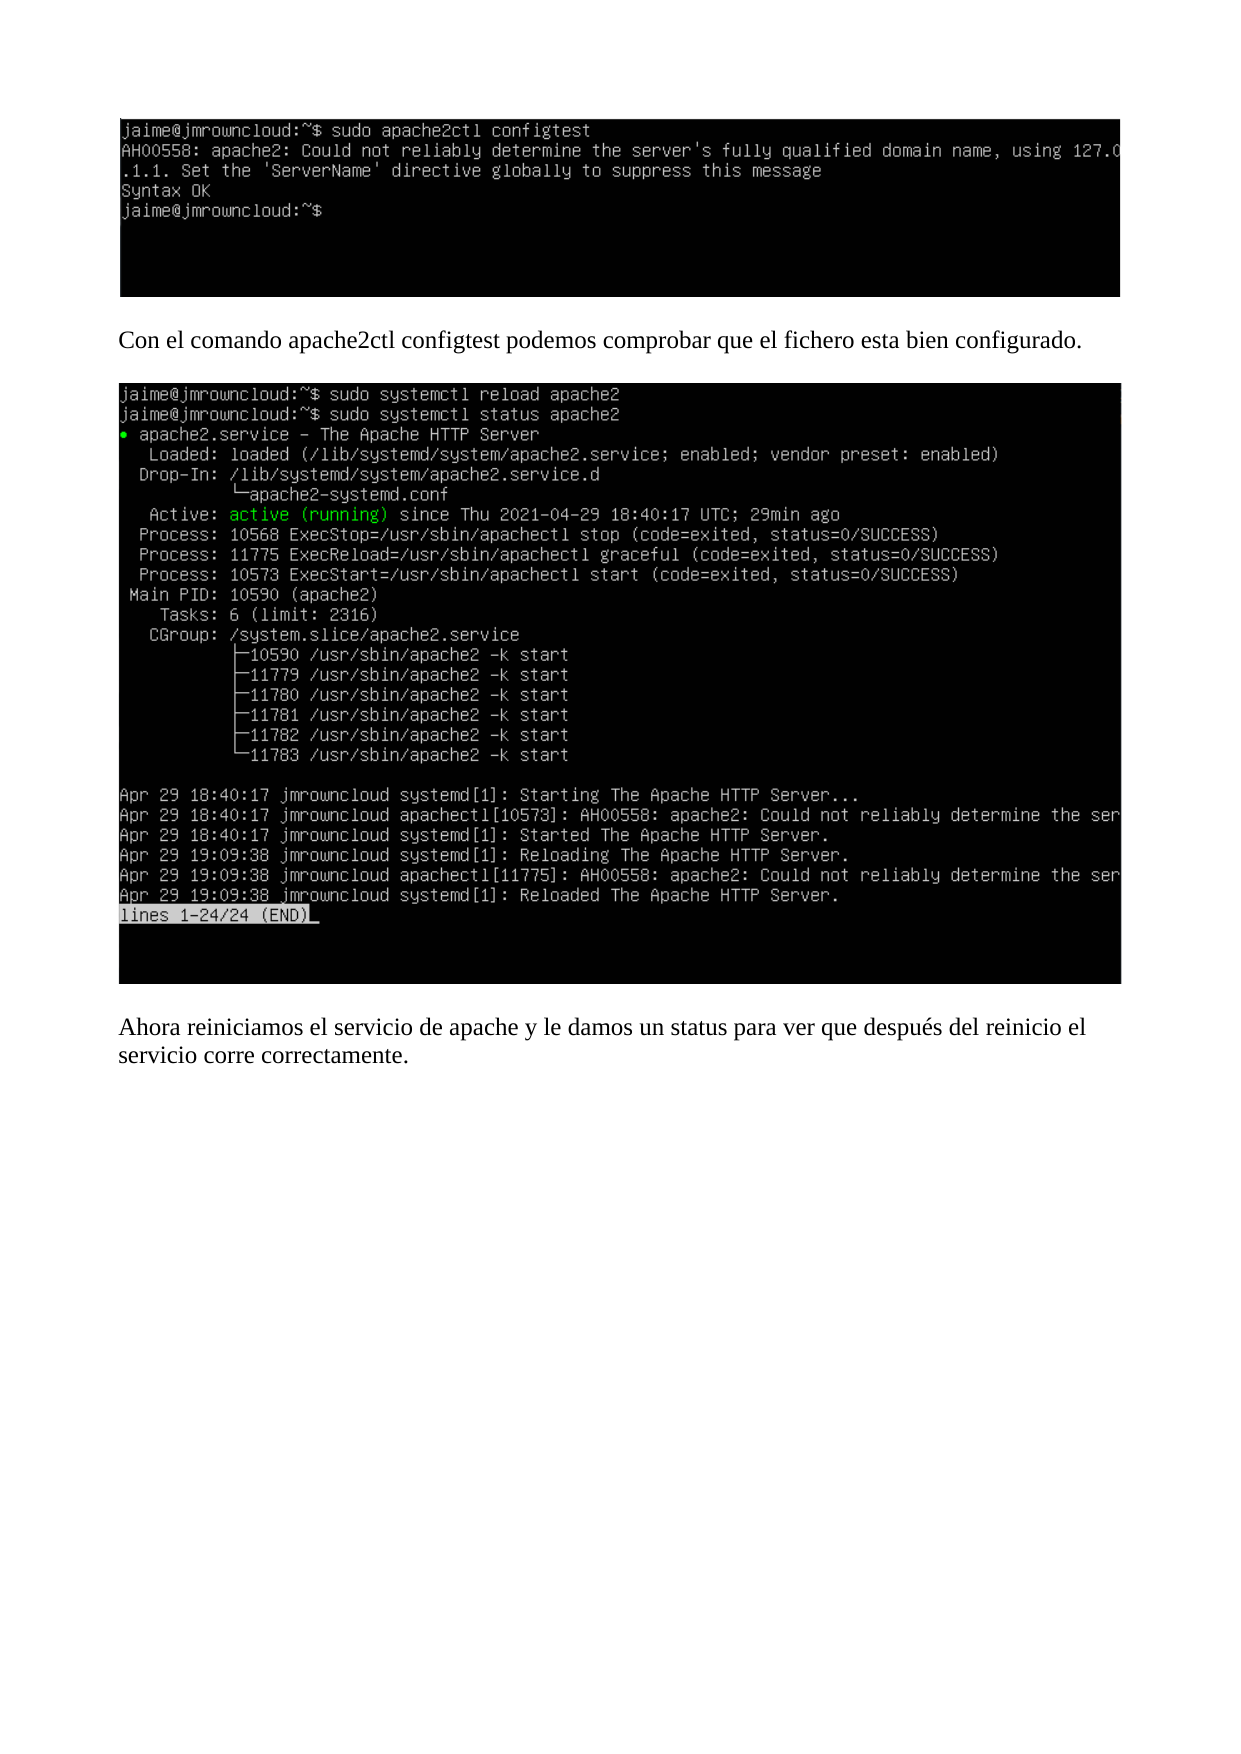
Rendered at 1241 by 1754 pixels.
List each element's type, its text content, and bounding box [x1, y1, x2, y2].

text Ahora reiniciamos el servicio de apache y le damos un status para ver que después del reinicio el servicio corre correctamente. [118, 1012, 1122, 1069]
text Con el comando apache2ctl configtest podemos comprobar que el fichero esta bien configurado. [118, 326, 1122, 354]
picture [118, 383, 1122, 984]
picture [120, 118, 1121, 297]
